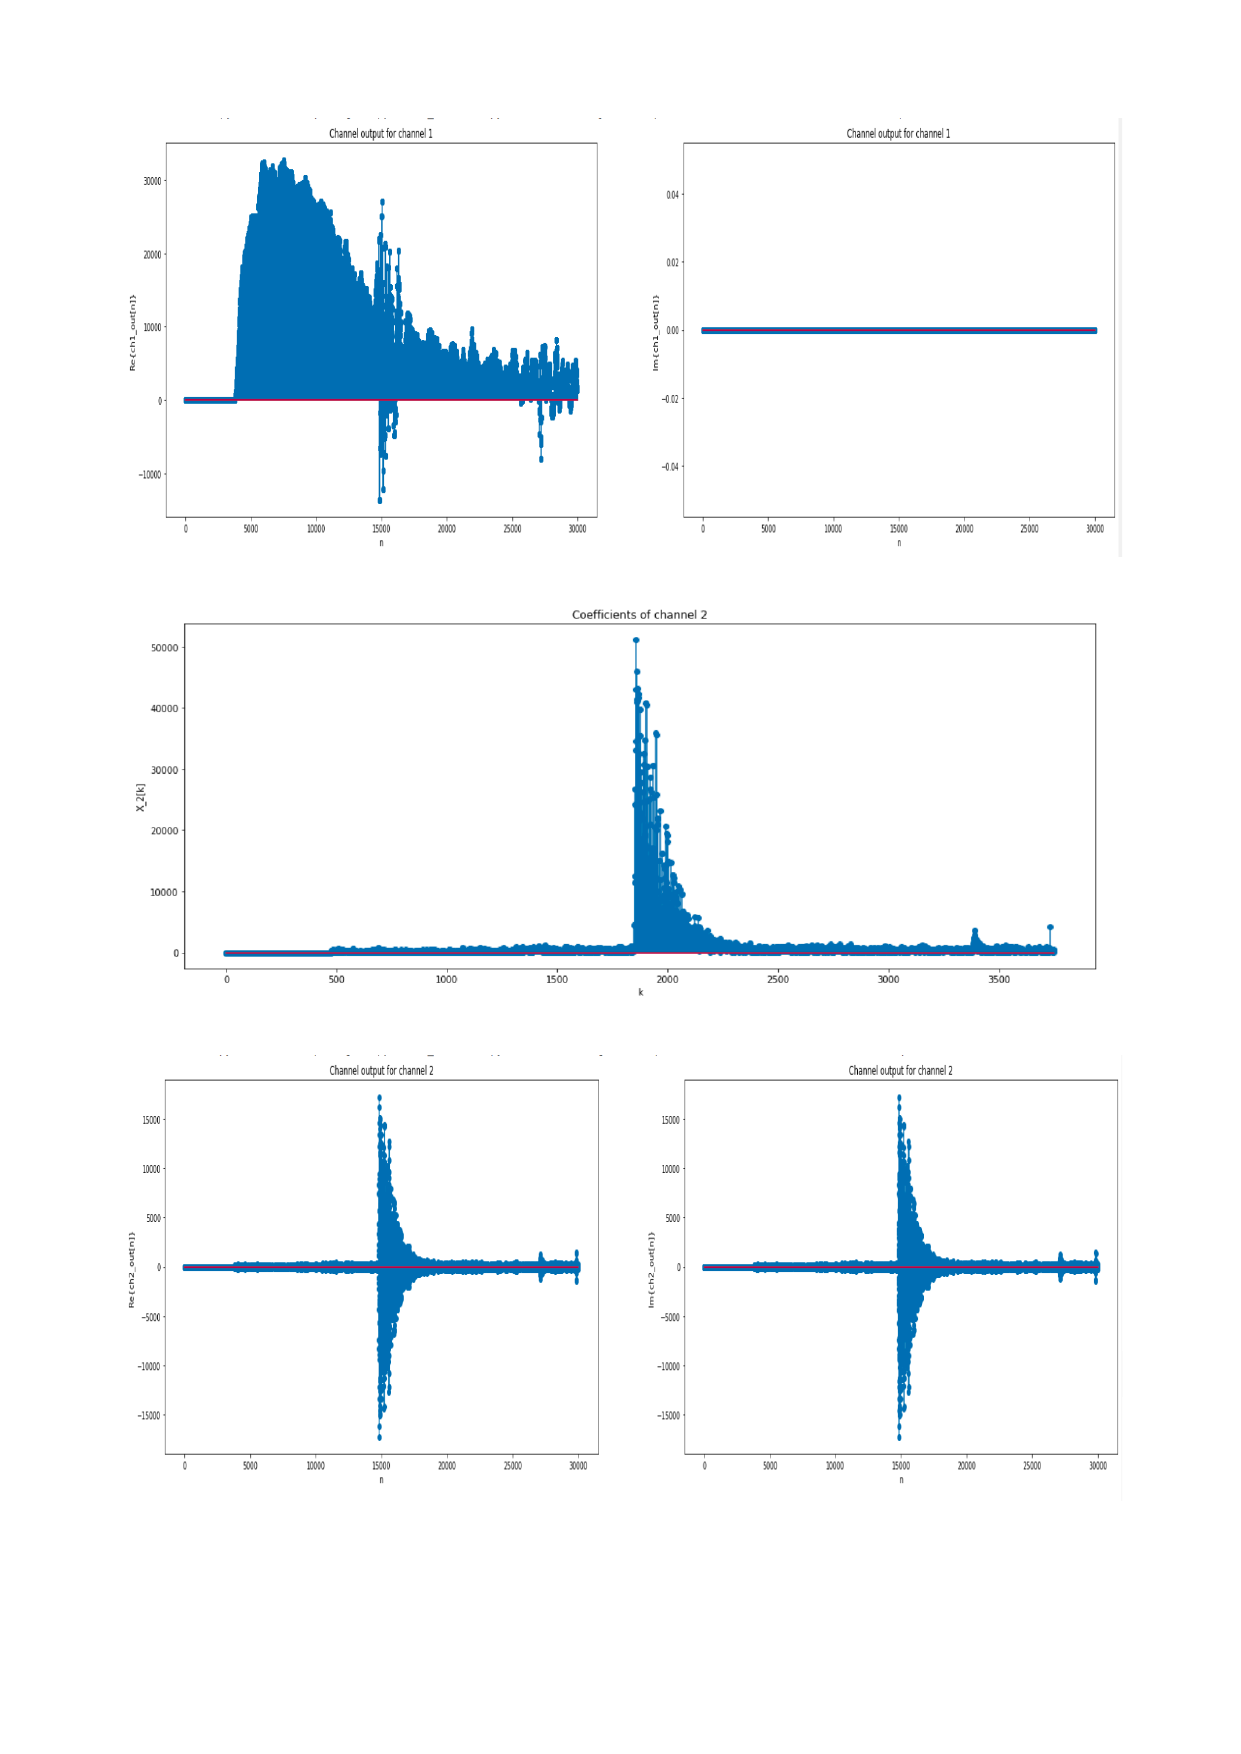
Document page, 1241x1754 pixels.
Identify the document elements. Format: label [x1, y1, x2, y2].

picture [118, 118, 1123, 557]
picture [118, 603, 1123, 1009]
picture [118, 1055, 1123, 1501]
